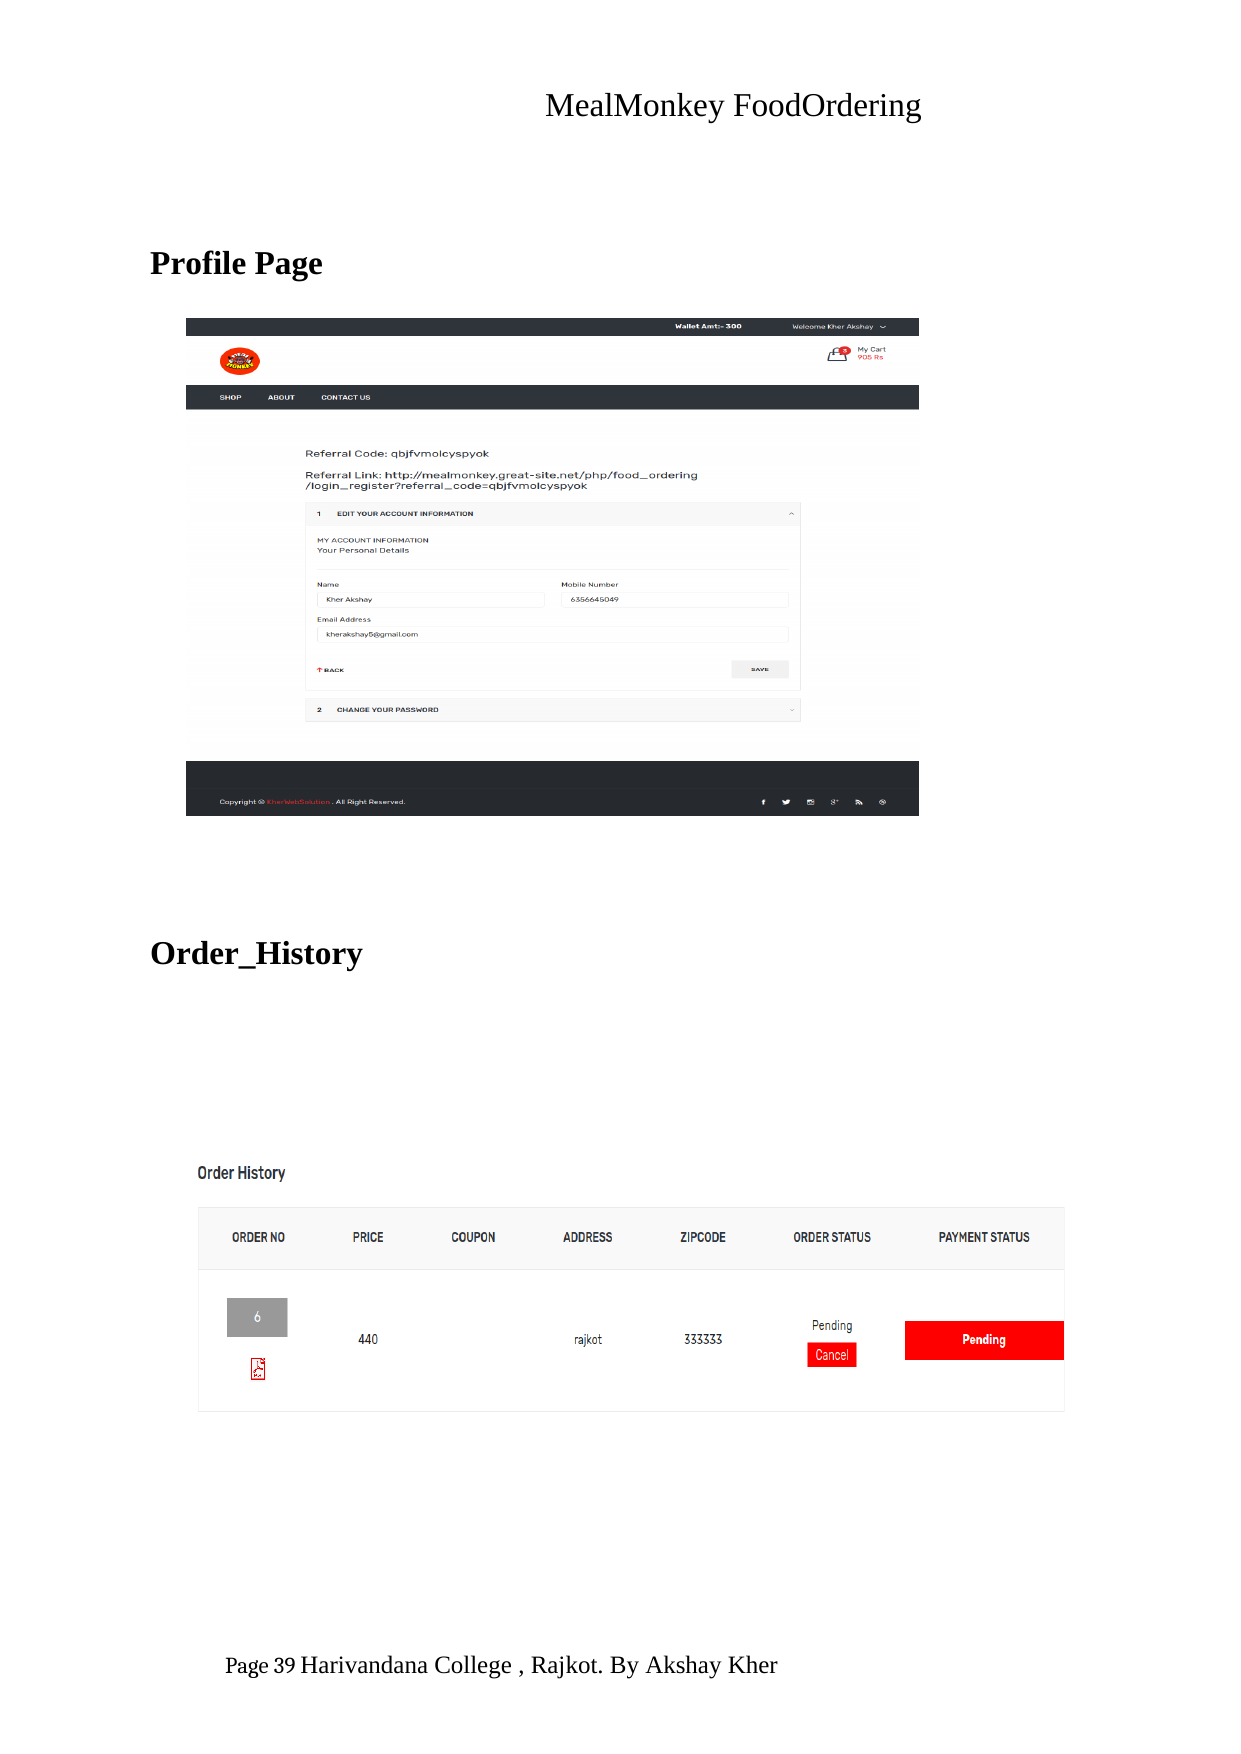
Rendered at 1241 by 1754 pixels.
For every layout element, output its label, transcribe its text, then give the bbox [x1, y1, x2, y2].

text Profile Page [150, 243, 483, 282]
picture [153, 1072, 1123, 1505]
text Order_History [150, 933, 1214, 972]
picture [186, 318, 919, 816]
